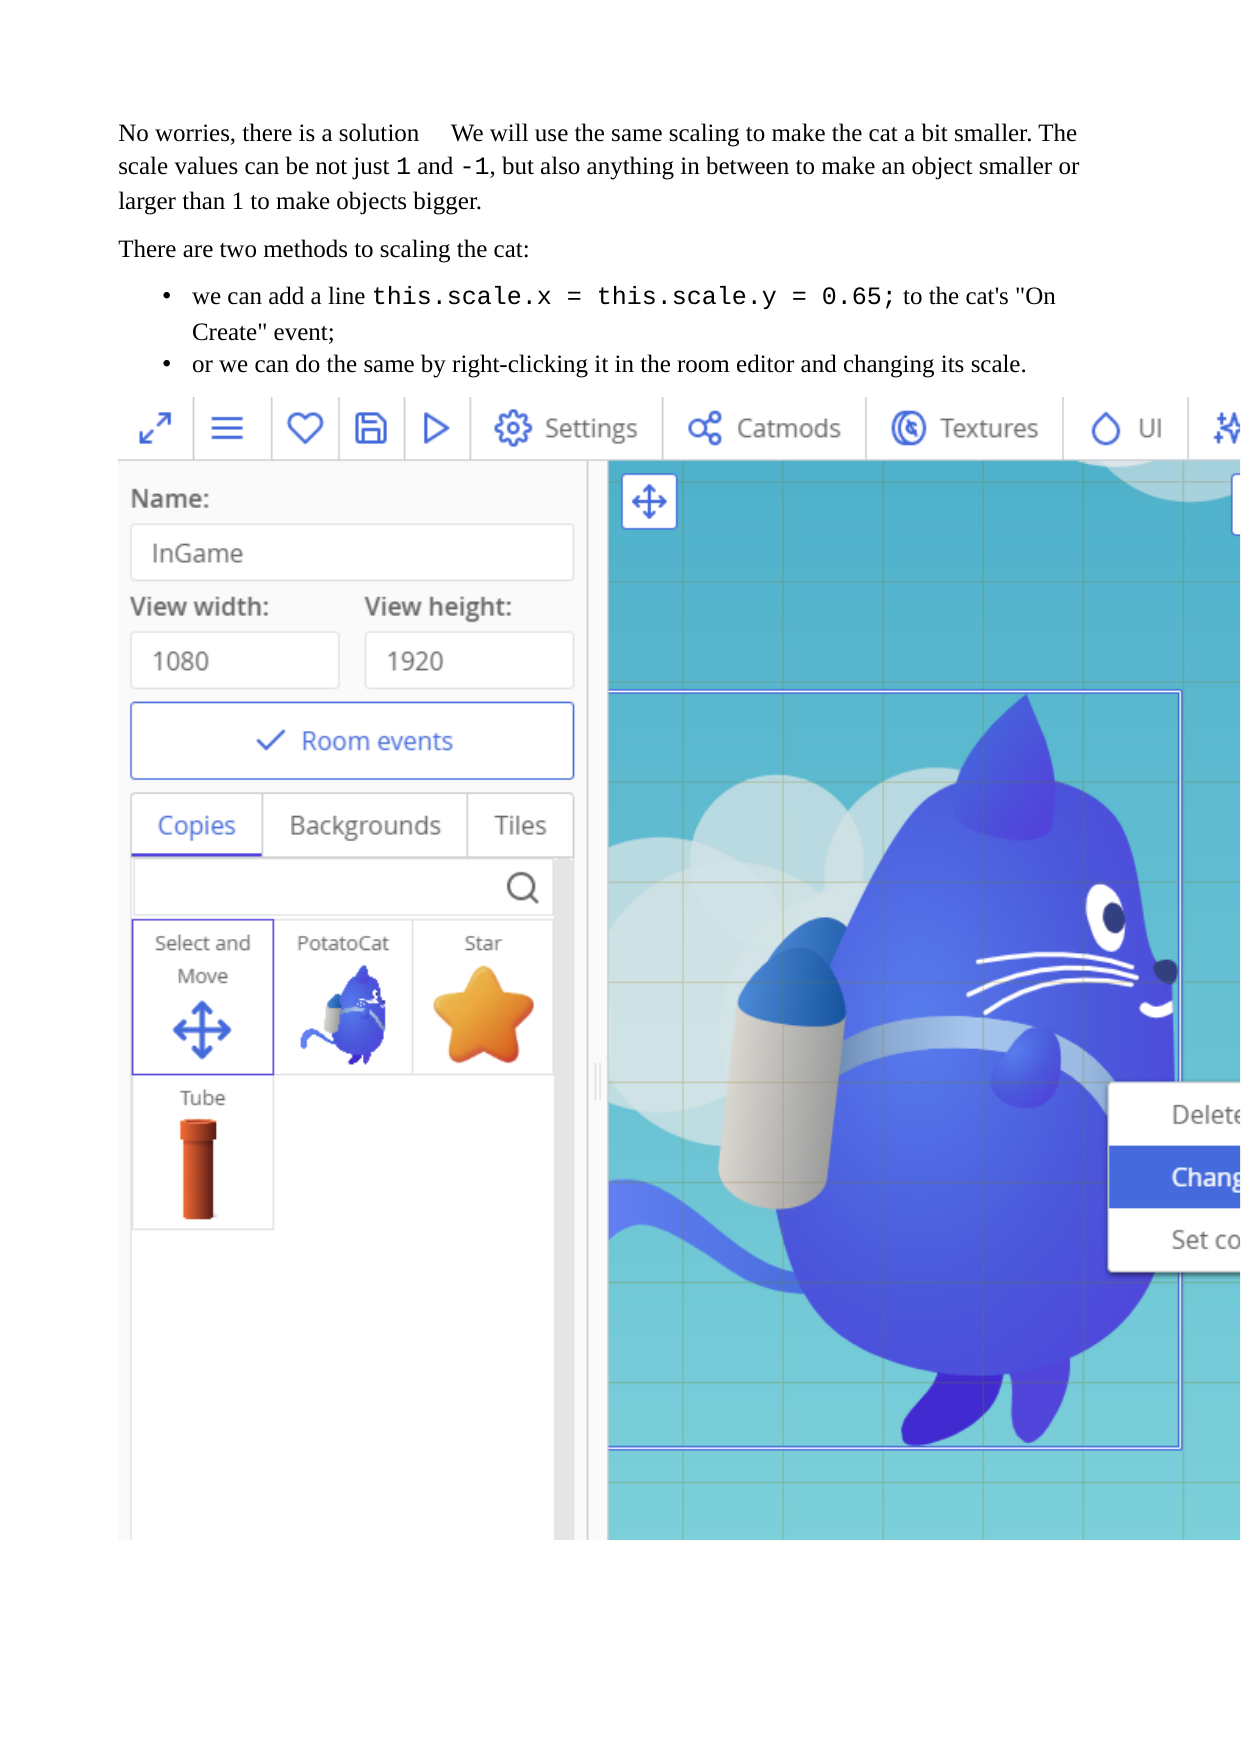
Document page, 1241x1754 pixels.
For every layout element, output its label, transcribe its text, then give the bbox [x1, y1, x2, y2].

list we can add a line this.scale.x = this.scale.y = 0.65; to the cat's "On Create" event; [162, 281, 1122, 345]
picture [118, 397, 1241, 1540]
text There are two methods to scaling the cat: [118, 234, 1122, 263]
list or we can do the same by right-clicking it in the room editor and changing its scale. [162, 349, 1122, 378]
text No worries, there is a solution ✨ We will use the same scaling to make the cat a bit smaller. The scale values can be not just 1 and -1, but also anything in between to make an object smaller or larger than 1 to make objects bigger. [118, 118, 1122, 215]
